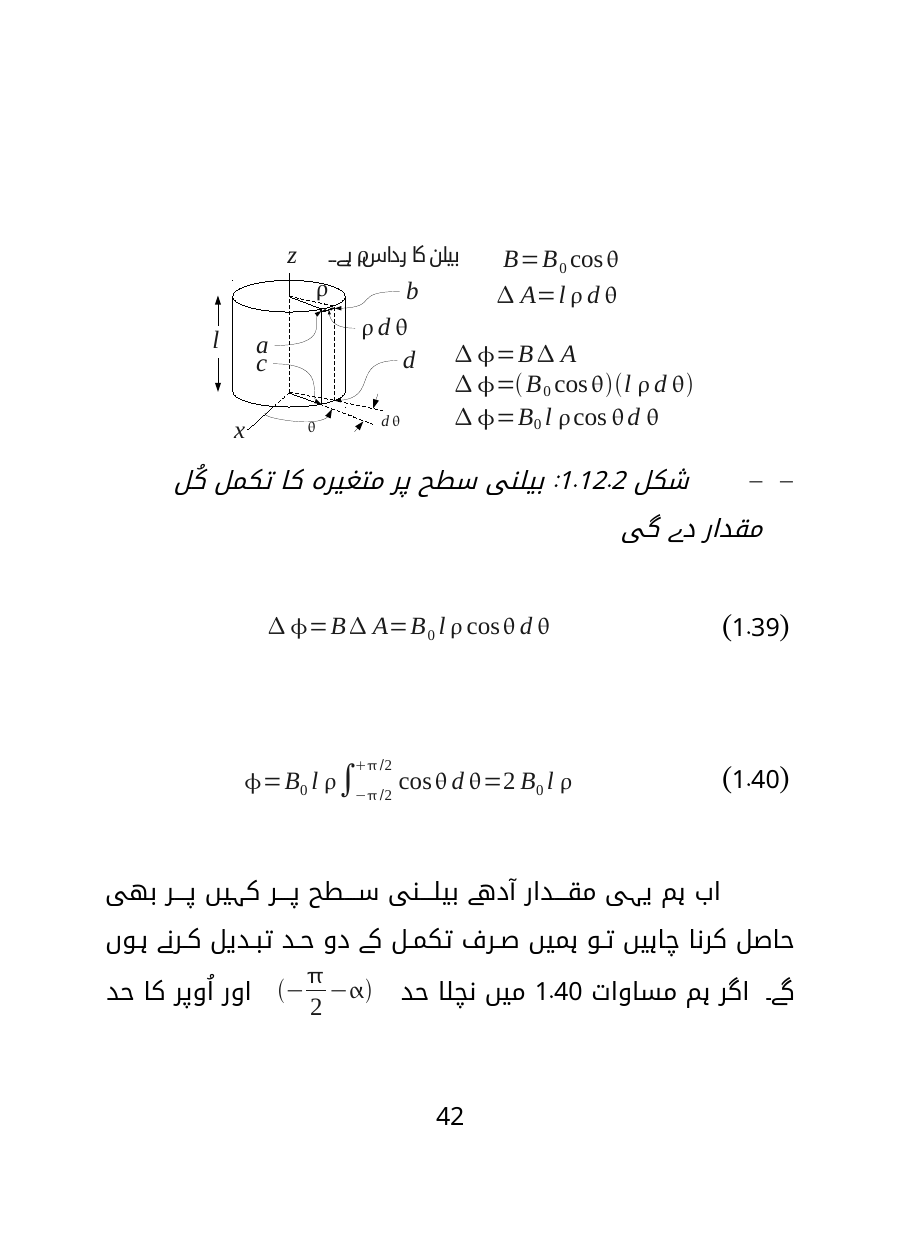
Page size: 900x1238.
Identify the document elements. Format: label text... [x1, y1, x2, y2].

table_header [105, 599, 705, 670]
table_header [105, 751, 703, 822]
text اب ہم یہی مقدار آدھے بیلنی سطح پر کہیں پر بھی حاصل کرنا چاہیں تو ہمیں صرف تکمل کے دو حد تبدیل کرنے ہوں گے۔ اگر ہم مساوات 1.40 میں نچلا حد اور اُوپر کا حدلیں تو یہ حاصل ہوگا۔ [105, 869, 795, 1020]
table_header (1.40) [703, 751, 795, 822]
table_header (1.39) [705, 599, 795, 670]
list شکل 110: بیلنی سطح پر متغیرہ کا تکمل کُل مقدار دے گی [120, 181, 780, 552]
